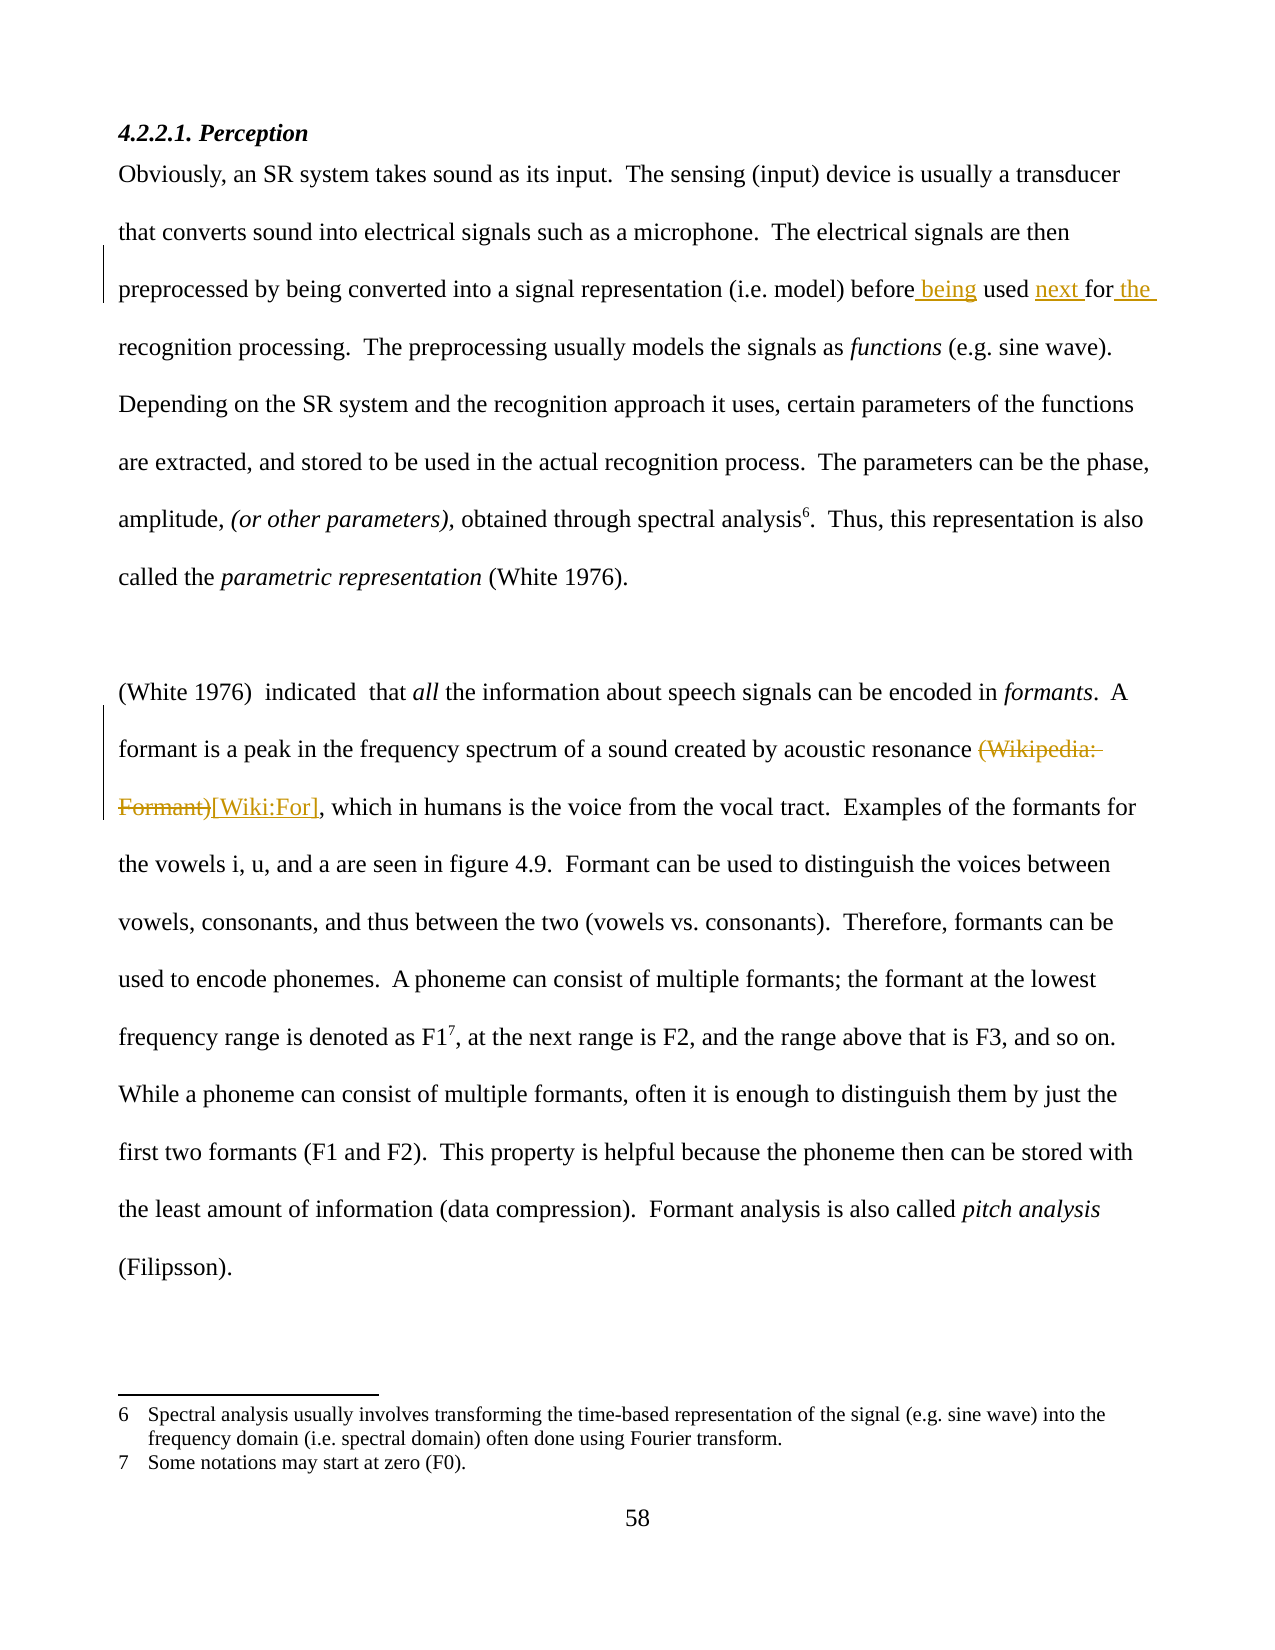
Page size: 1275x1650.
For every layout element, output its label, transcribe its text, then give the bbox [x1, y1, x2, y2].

text Obviously, an SR system takes sound as its input. The sensing (input) device is usually a transducer that converts sound into electrical signals such as a microphone. The electrical signals are then preprocessed by being converted into a signal representation (i.e. model) before being used next for the recognition processing. The preprocessing usually models the signals as functions (e.g. sine wave). Depending on the SR system and the recognition approach it uses, certain parameters of the functions are extracted, and stored to be used in the actual recognition process. The parameters can be the phase, amplitude, (or other parameters), obtained through spectral analysis. Thus, this representation is also called the parametric representation (White 1976). [118, 159, 1157, 590]
text Spectral analysis usually involves transforming the time-based representation of the signal (e.g. sine wave) into the frequency domain (i.e. spectral domain) often done using Fourier transform. [118, 1401, 1157, 1449]
text Some notations may start at zero (F0). [118, 1449, 1157, 1474]
text (White 1976) indicated that all the information about speech signals can be encoded in formants. A formant is a peak in the frequency spectrum of a sound created by acoustic resonance [Wiki:For], which in humans is the voice from the vocal tract. Examples of the formants for the vowels i, u, and a are seen in figure 4.9. Formant can be used to distinguish the voices between vowels, consonants, and thus between the two (vowels vs. consonants). Therefore, formants can be used to encode phonemes. A phoneme can consist of multiple formants; the formant at the lowest frequency range is denoted as F1, at the next range is F2, and the range above that is F3, and so on. While a phoneme can consist of multiple formants, often it is enough to distinguish them by just the first two formants (F1 and F2). This property is helpful because the phoneme then can be stored with the least amount of information (data compression). Formant analysis is also called pitch analysis (Filipsson). [118, 677, 1157, 1280]
subtitle 4.2.2.1. Perception [118, 118, 1157, 147]
